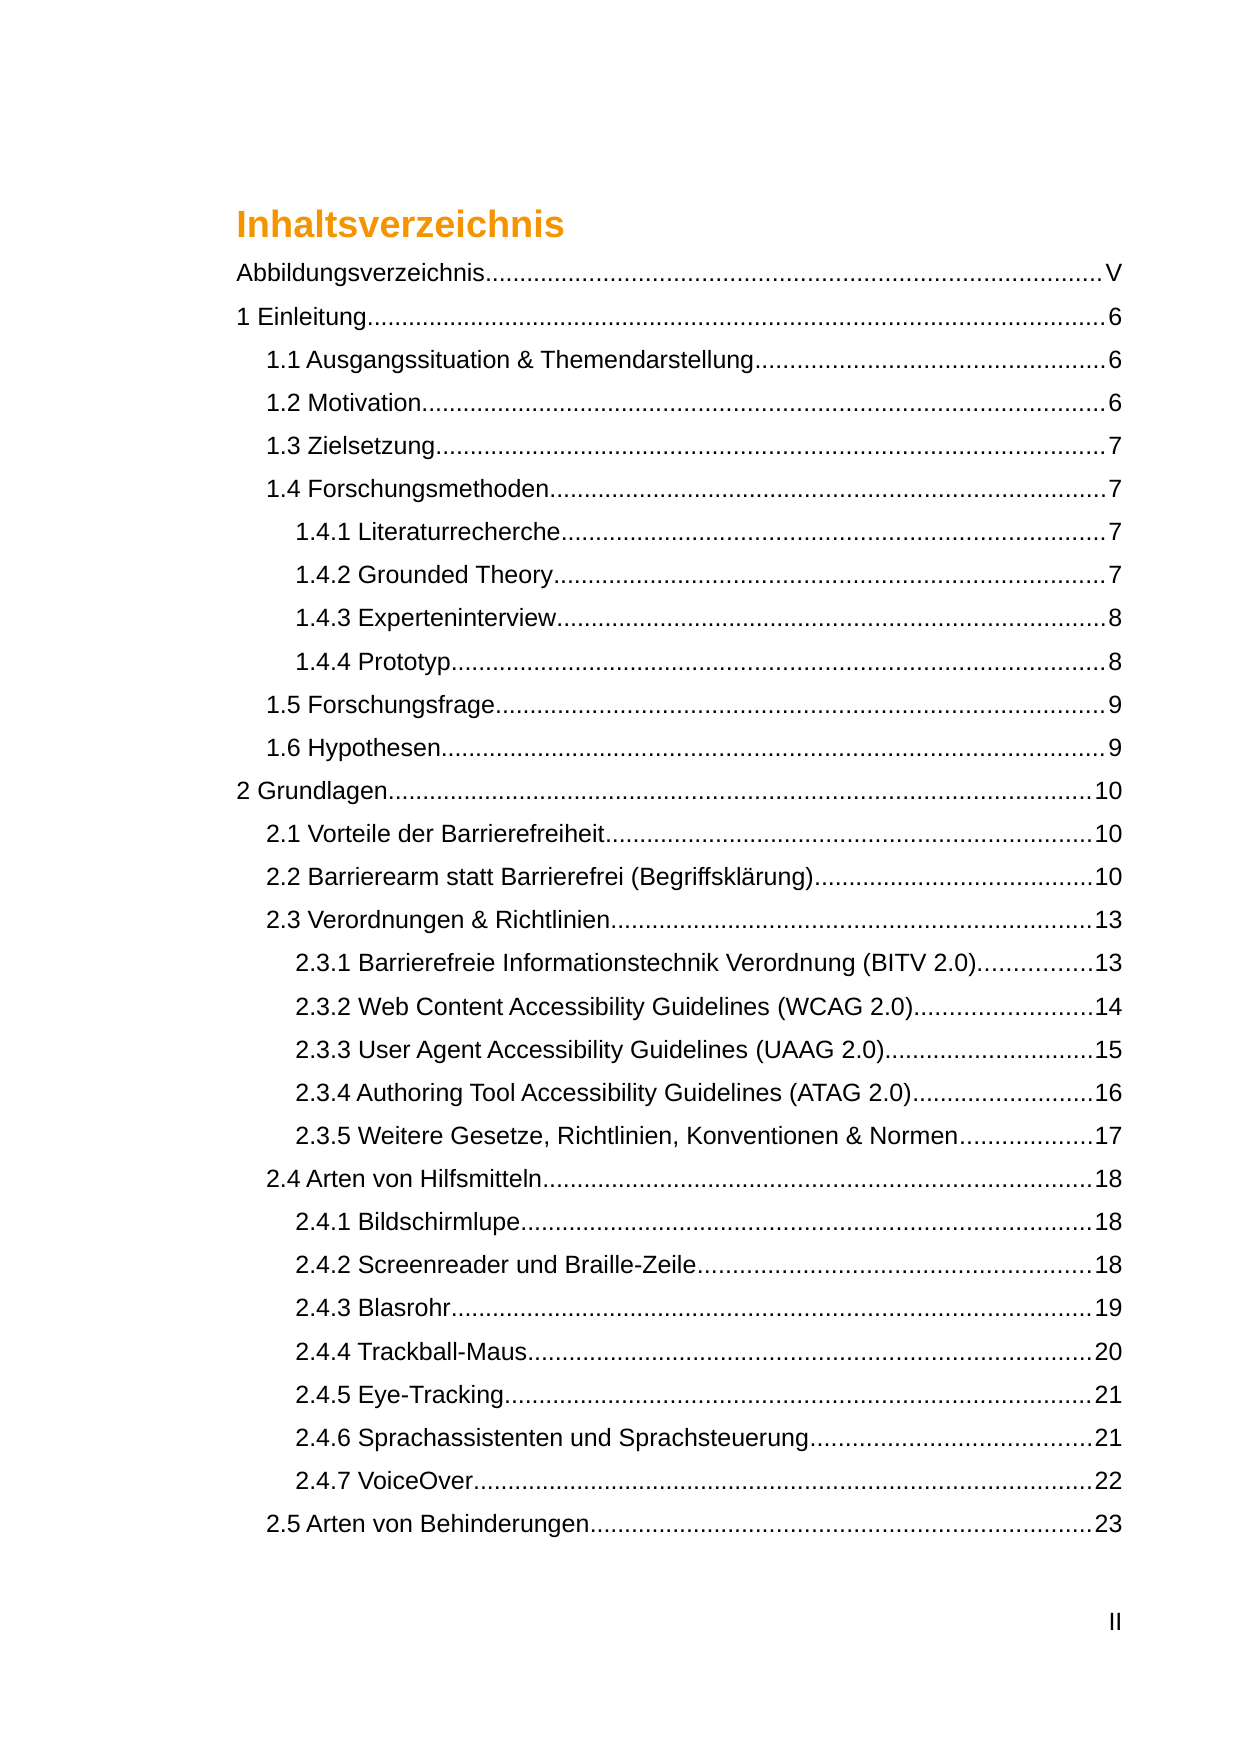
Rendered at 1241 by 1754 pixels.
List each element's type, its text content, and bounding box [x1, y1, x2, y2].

text 2.4.6 Sprachassistenten und Sprachsteuerung 21 [295, 1423, 1122, 1451]
text 2.2 Barrierearm statt Barrierefrei (Begriffsklärung) 10 [266, 862, 1122, 891]
text 2.4.1 Bildschirmlupe 18 [295, 1207, 1122, 1236]
text 2.3 Verordnungen & Richtlinien 13 [266, 905, 1122, 934]
text 2.4.5 Eye-Tracking 21 [295, 1379, 1122, 1408]
text 2.5 Arten von Behinderungen 23 [266, 1509, 1122, 1538]
text Abbildungsverzeichnis V [236, 258, 1122, 287]
text 2.4.3 Blasrohr 19 [295, 1293, 1122, 1322]
text 1.3 Zielsetzung 7 [266, 431, 1122, 459]
text 2.3.4 Authoring Tool Accessibility Guidelines (ATAG 2.0) 16 [295, 1078, 1122, 1106]
text 2 Grundlagen 10 [236, 776, 1122, 804]
text 1 Einleitung 6 [236, 301, 1122, 330]
text 1.4.2 Grounded Theory 7 [295, 560, 1122, 589]
text 2.4.2 Screenreader und Braille-Zeile 18 [295, 1250, 1122, 1279]
text 2.3.1 Barrierefreie Informationstechnik Verordnung (BITV 2.0) 13 [295, 948, 1122, 977]
text 2.4.7 VoiceOver 22 [295, 1466, 1122, 1494]
text 1.4.1 Literaturrecherche 7 [295, 517, 1122, 546]
text 2.3.3 User Agent Accessibility Guidelines (UAAG 2.0) 15 [295, 1034, 1122, 1063]
text 1.6 Hypothesen 9 [266, 733, 1122, 761]
text 1.5 Forschungsfrage 9 [266, 689, 1122, 718]
text 1.4 Forschungsmethoden 7 [266, 474, 1122, 503]
text 1.4.3 Experteninterview 8 [295, 603, 1122, 632]
text 1.1 Ausgangssituation & Themendarstellung 6 [266, 344, 1122, 373]
text 2.4.4 Trackball-Maus 20 [295, 1336, 1122, 1365]
text 1.4.4 Prototyp 8 [295, 646, 1122, 675]
subtitle Inhaltsverzeichnis [236, 202, 1122, 246]
text 2.1 Vorteile der Barrierefreiheit 10 [266, 819, 1122, 848]
text 2.3.2 Web Content Accessibility Guidelines (WCAG 2.0) 14 [295, 991, 1122, 1020]
text 1.2 Motivation 6 [266, 388, 1122, 416]
text 2.4 Arten von Hilfsmitteln 18 [266, 1164, 1122, 1193]
text 2.3.5 Weitere Gesetze, Richtlinien, Konventionen & Normen 17 [295, 1121, 1122, 1149]
